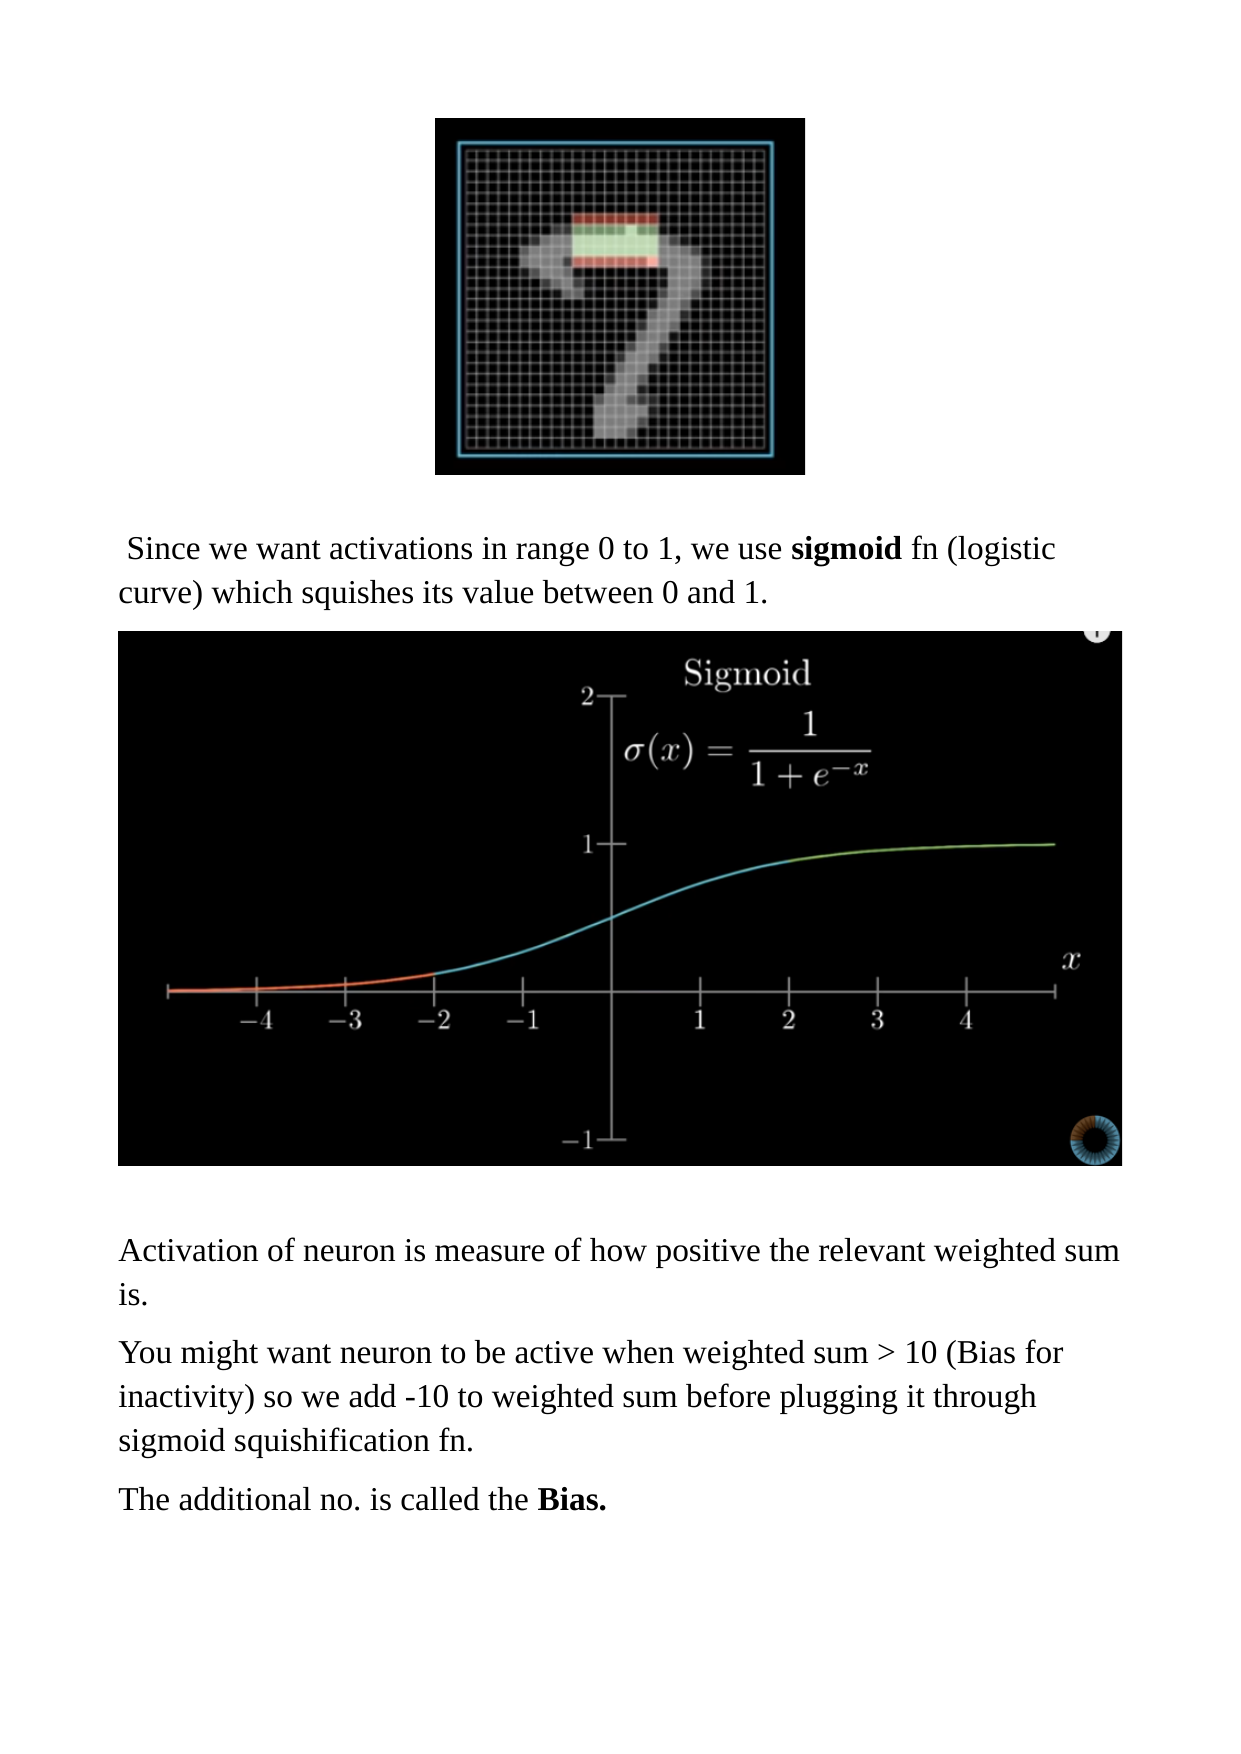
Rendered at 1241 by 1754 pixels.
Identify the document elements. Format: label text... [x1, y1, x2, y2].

text You might want neuron to be active when weighted sum > 10 (Bias for inactivity) so we add -10 to weighted sum before plugging it through sigmoid squishification fn. [118, 1332, 1122, 1459]
text The additional no. is called the Bias. [118, 1479, 1122, 1518]
text Activation of neuron is measure of how positive the relevant weighted sum is. [118, 1230, 1122, 1312]
text Since we want activations in range 0 to 1, we use sigmoid fn (logistic curve) which squishes its value between 0 and 1. [118, 529, 1122, 611]
